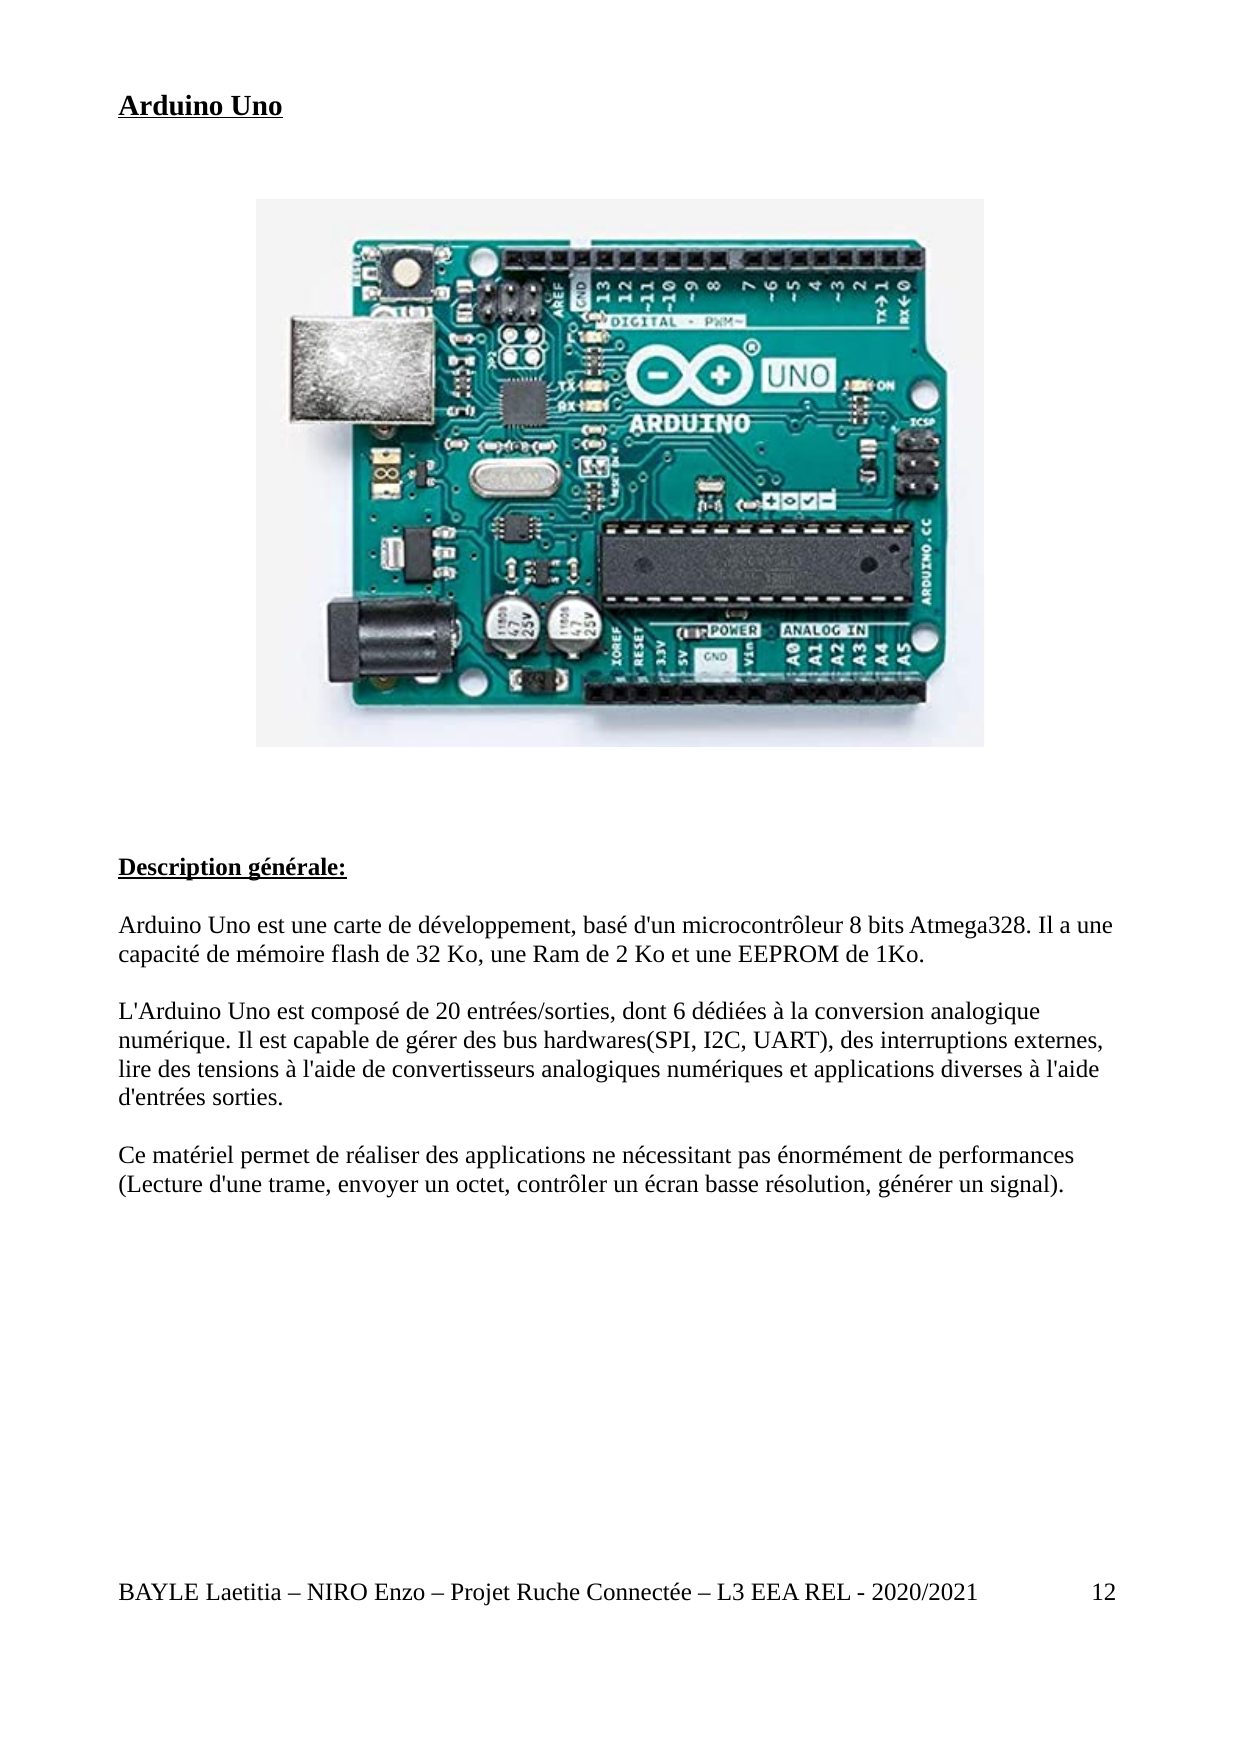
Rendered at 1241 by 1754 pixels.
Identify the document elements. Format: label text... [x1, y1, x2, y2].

text Arduino Uno est une carte de développement, basé d'un microcontrôleur 8 bits Atmega328. Il a une capacité de mémoire flash de 32 Ko, une Ram de 2 Ko et une EEPROM de 1Ko. [118, 910, 1122, 967]
text Ce matériel permet de réaliser des applications ne nécessitant pas énormément de performances (Lecture d'une trame, envoyer un octet, contrôler un écran basse résolution, générer un signal). [118, 1140, 1122, 1197]
text Description générale: [118, 852, 1122, 881]
subtitle Arduino Uno [118, 88, 1122, 121]
text L'Arduino Uno est composé de 20 entrées/sorties, dont 6 dédiées à la conversion analogique numérique. Il est capable de gérer des bus hardwares(SPI, I2C, UART), des interruptions externes, lire des tensions à l'aide de convertisseurs analogiques numériques et applications diverses à l'aide d'entrées sorties. [118, 996, 1122, 1111]
picture [256, 199, 985, 747]
